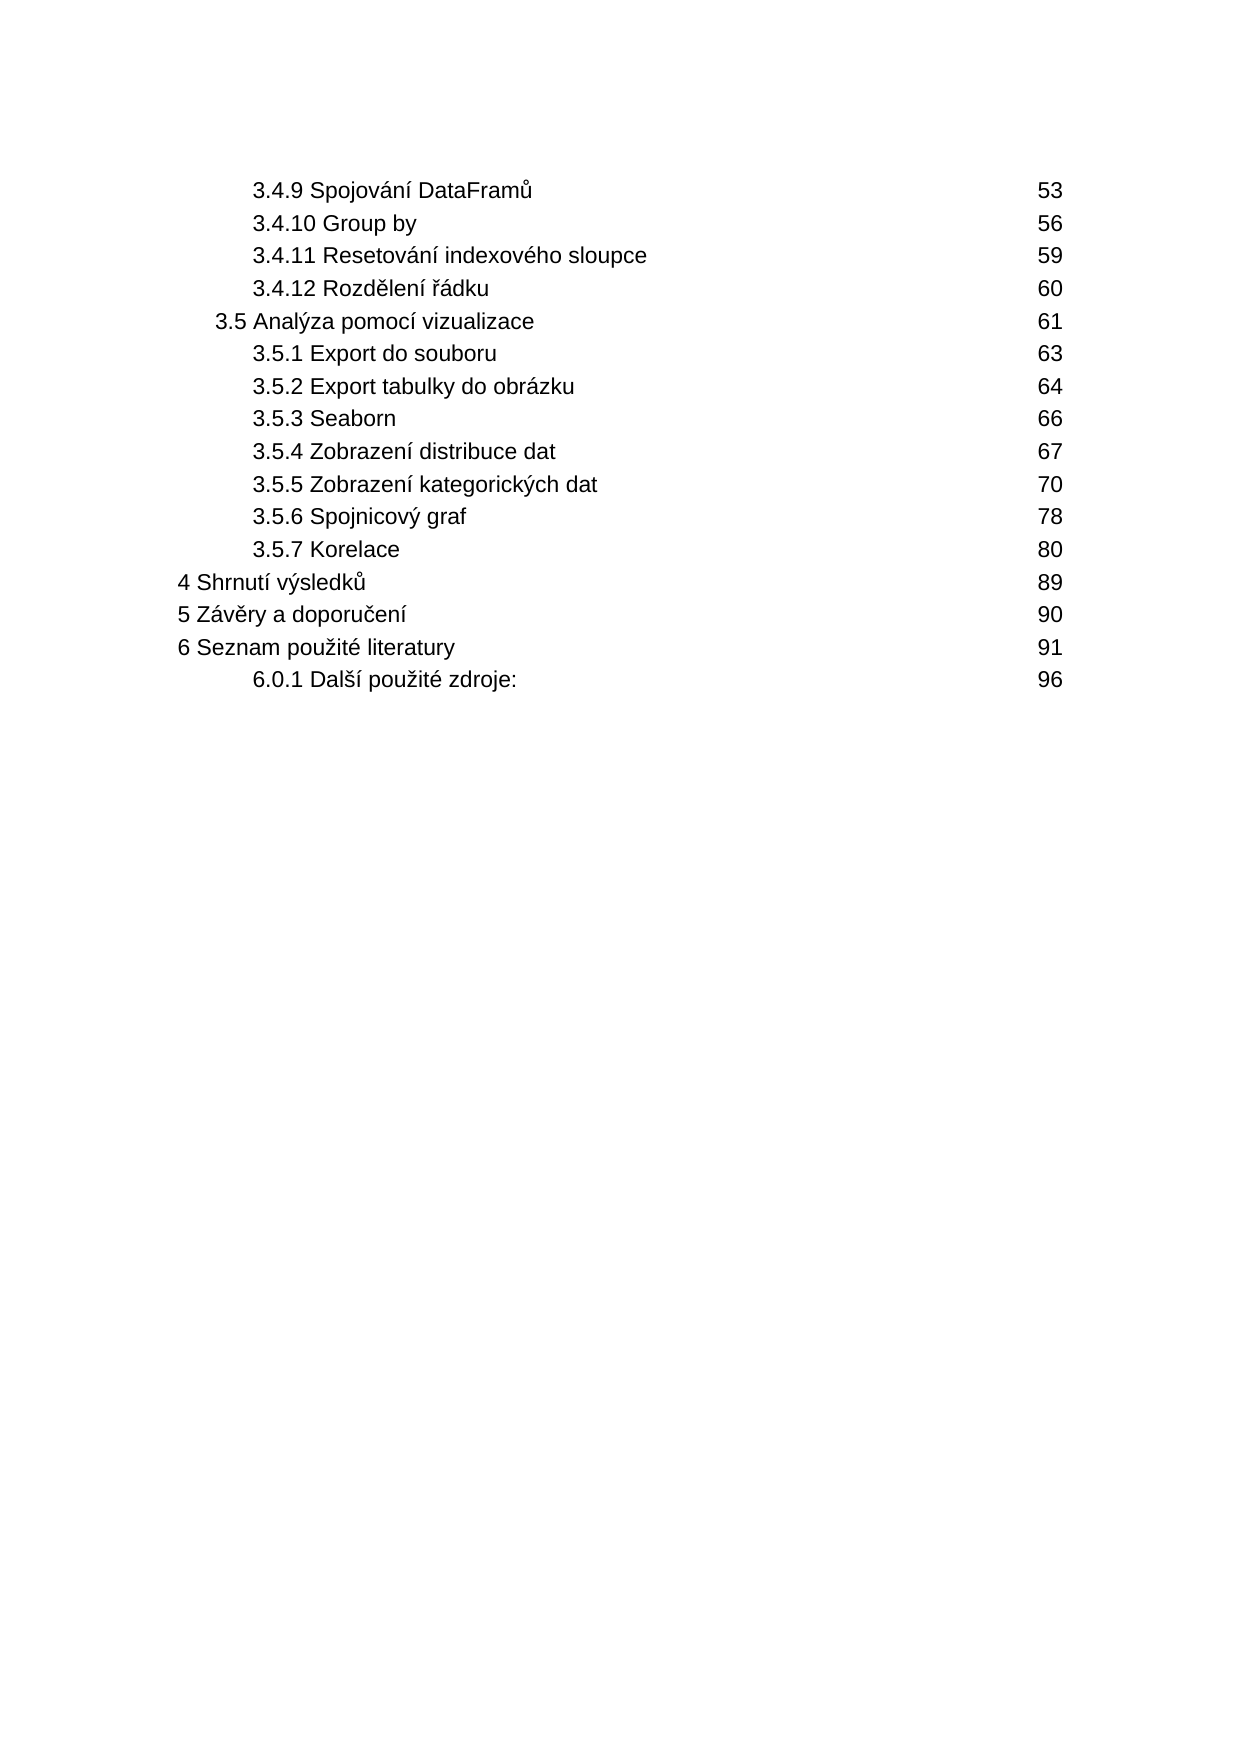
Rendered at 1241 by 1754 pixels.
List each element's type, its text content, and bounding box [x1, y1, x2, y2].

text 5 Závěry a doporučení 90 [177, 601, 1063, 627]
text 3.4.10 Group by 56 [252, 210, 1063, 236]
text 3.5.4 Zobrazení distribuce dat 67 [252, 438, 1063, 464]
text 4 Shrnutí výsledků 89 [177, 568, 1063, 595]
text 3.5.6 Spojnicový graf 78 [252, 503, 1063, 529]
text 3.4.12 Rozdělení řádku 60 [252, 275, 1063, 301]
text 3.5.1 Export do souboru 63 [252, 340, 1063, 367]
text 3.4.11 Resetování indexového sloupce 59 [252, 242, 1063, 269]
text 3.4.9 Spojování DataFramů 53 [252, 177, 1063, 203]
text 6.0.1 Další použité zdroje: 96 [252, 666, 1063, 693]
text 3.5.7 Korelace 80 [252, 536, 1063, 562]
text 3.5.3 Seaborn 66 [252, 405, 1063, 432]
text 3.5.2 Export tabulky do obrázku 64 [252, 373, 1063, 399]
text 6 Seznam použité literatury 91 [177, 634, 1063, 660]
text 3.5 Analýza pomocí vizualizace 61 [215, 308, 1063, 334]
text 3.5.5 Zobrazení kategorických dat 70 [252, 471, 1063, 497]
